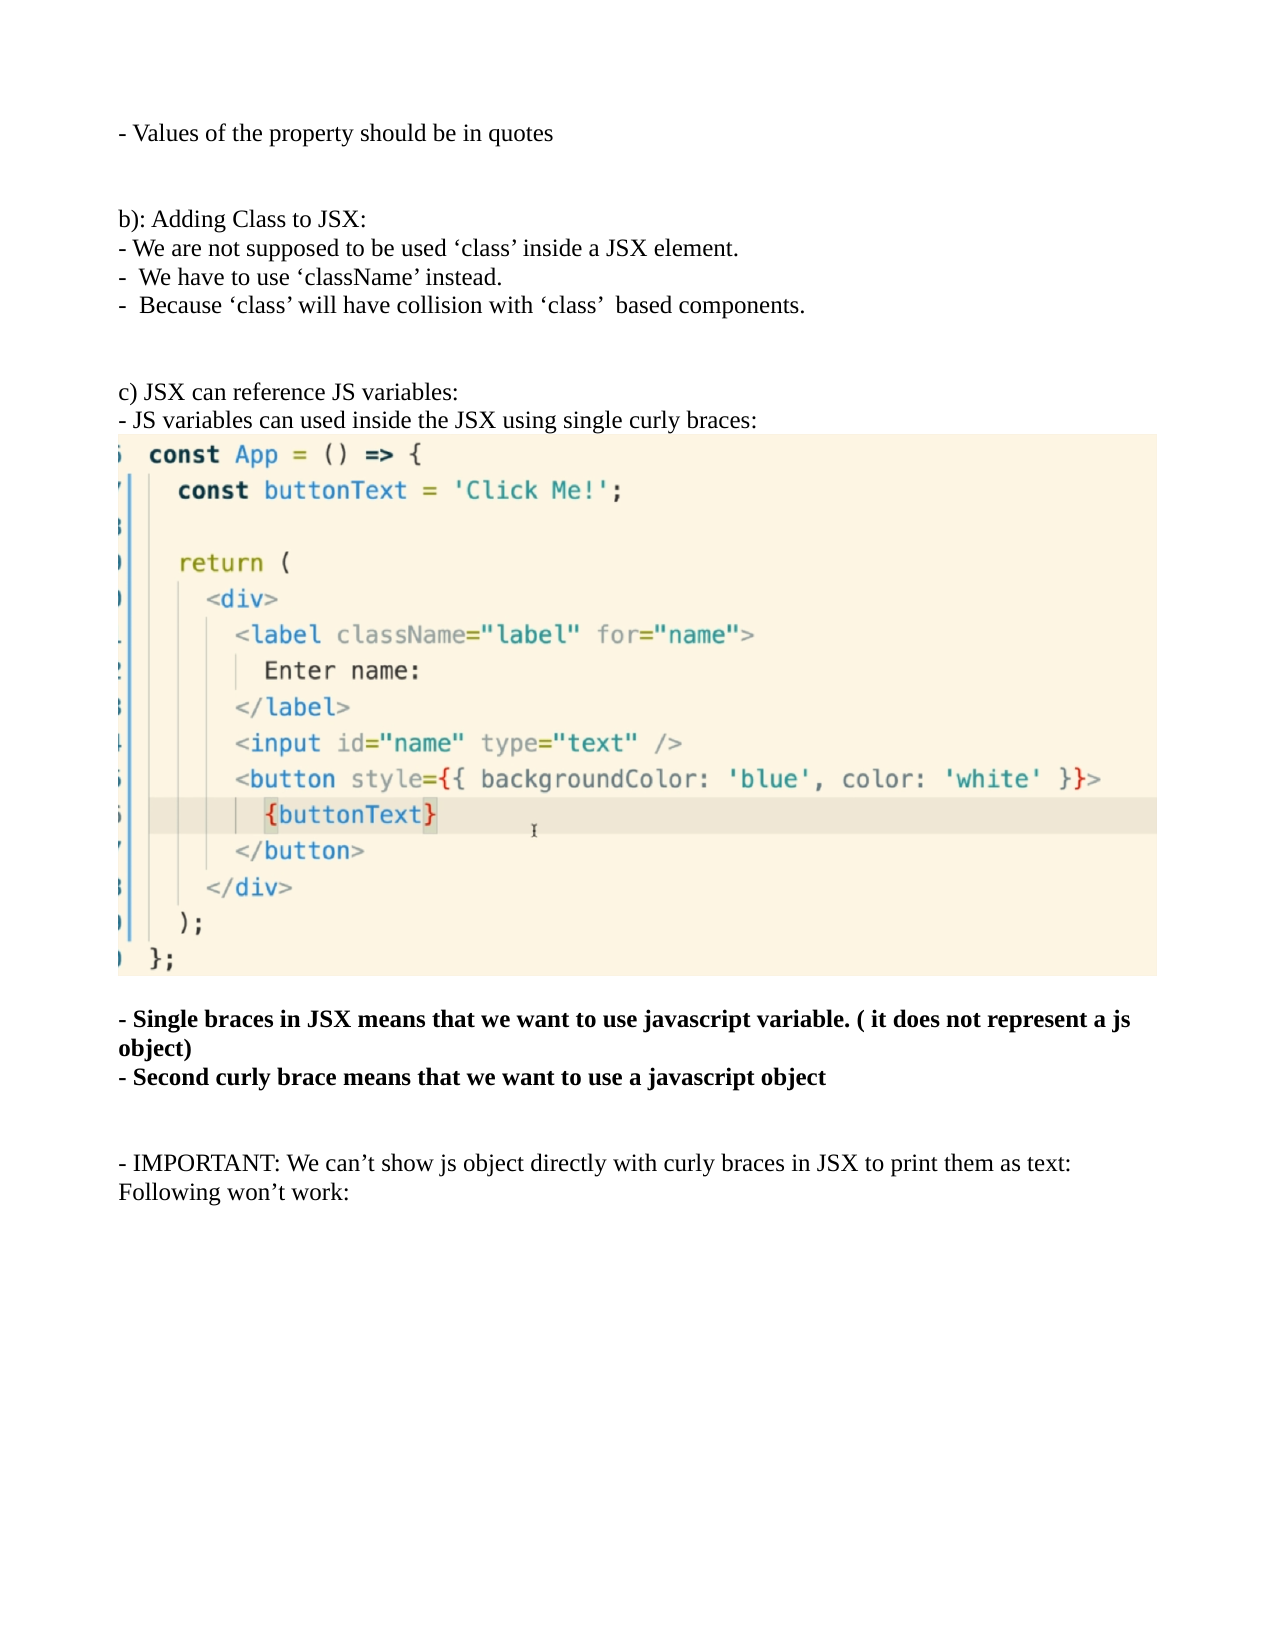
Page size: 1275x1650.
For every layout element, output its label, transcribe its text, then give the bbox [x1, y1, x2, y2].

text - We are not supposed to be used ‘class’ inside a JSX element. [118, 233, 1157, 262]
text b): Adding Class to JSX: [118, 204, 1157, 233]
text - Because ‘class’ will have collision with ‘class’ based components. [118, 291, 1157, 319]
picture [118, 434, 1157, 976]
text - Second curly brace means that we want to use a javascript object [118, 1062, 1157, 1091]
text - Single braces in JSX means that we want to use javascript variable. ( it does not represent a js object) [118, 1004, 1157, 1062]
text - JS variables can used inside the JSX using single curly braces: [118, 406, 1157, 434]
text c) JSX can reference JS variables: [118, 377, 1157, 406]
text Following won’t work: [118, 1177, 1157, 1206]
text - Values of the property should be in quotes [118, 118, 1157, 147]
text - IMPORTANT: We can’t show js object directly with curly braces in JSX to print them as text: [118, 1148, 1157, 1177]
text - We have to use ‘className’ instead. [118, 262, 1157, 291]
